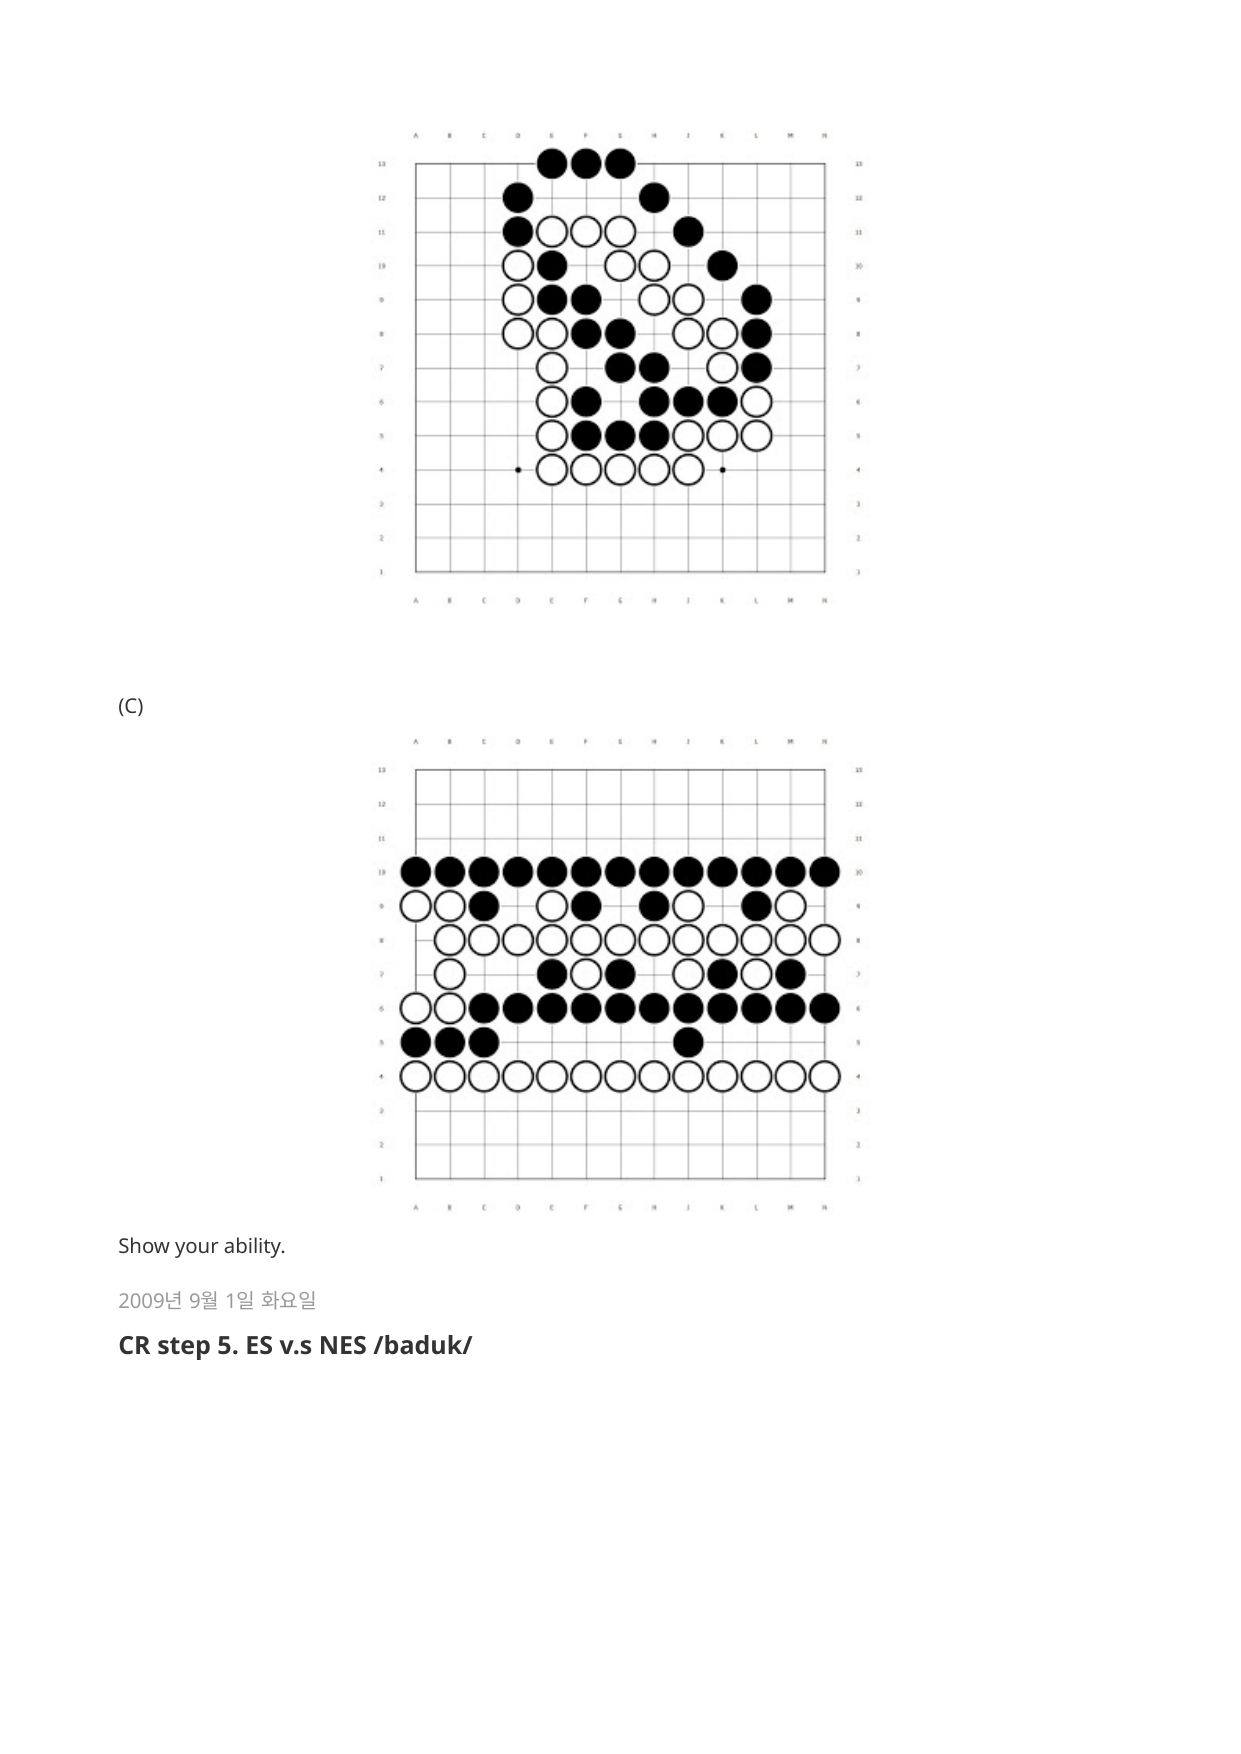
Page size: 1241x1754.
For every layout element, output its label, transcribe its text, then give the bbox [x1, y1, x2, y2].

picture [371, 119, 870, 618]
subtitle CR step 5. ES v.s NES /baduk/ [118, 1327, 1122, 1361]
text Show your ability. [118, 1231, 1122, 1259]
text (C) [118, 625, 1122, 719]
subtitle 2009년 9월 1일 화요일 [118, 1285, 1122, 1315]
picture [371, 726, 870, 1224]
